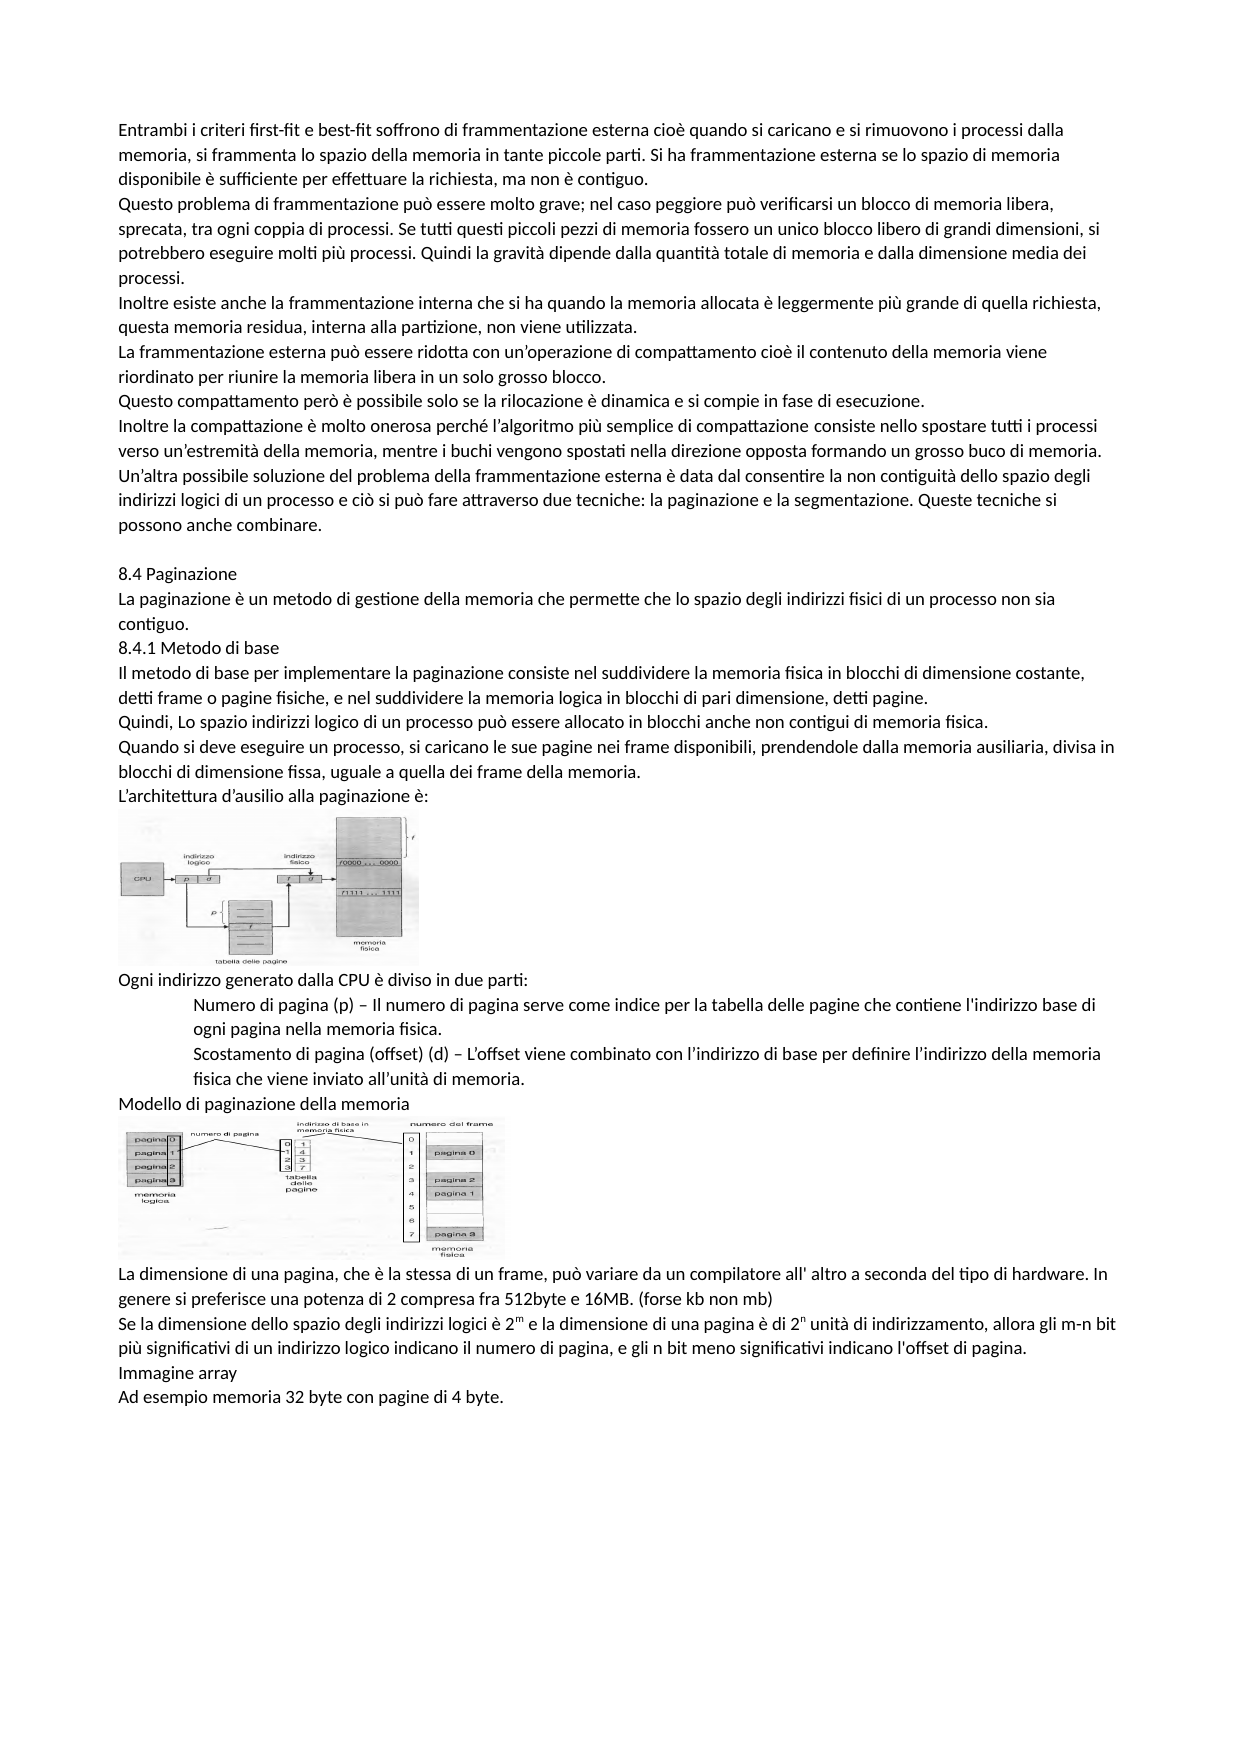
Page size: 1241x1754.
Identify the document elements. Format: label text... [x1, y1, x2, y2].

picture [118, 1116, 512, 1260]
text 8.4 Paginazione [118, 562, 1122, 585]
text Inoltre esiste anche la frammentazione interna che si ha quando la memoria allocata è leggermente più grande di quella richiesta, questa memoria residua, interna alla partizione, non viene utilizzata. [118, 291, 1122, 338]
text Quindi, Lo spazio indirizzi logico di un processo può essere allocato in blocchi anche non contigui di memoria fisica. [118, 711, 1122, 733]
text Il metodo di base per implementare la paginazione consiste nel suddividere la memoria fisica in blocchi di dimensione costante, detti frame o pagine fisiche, e nel suddividere la memoria logica in blocchi di pari dimensione, detti pagine. [118, 661, 1122, 709]
text Ogni indirizzo generato dalla CPU è diviso in due parti: [118, 968, 1122, 991]
text Ad esempio memoria 32 byte con pagine di 4 byte. [118, 1386, 1122, 1409]
picture [118, 809, 419, 966]
text La frammentazione esterna può essere ridotta con un’operazione di compattamento cioè il contenuto della memoria viene riordinato per riunire la memoria libera in un solo grosso blocco. [118, 340, 1122, 388]
list Numero di pagina (p) – Il numero di pagina serve come indice per la tabella delle pagine che contiene l'indirizzo base di ogni pagina nella memoria fisica. [193, 993, 1122, 1041]
text Questo problema di frammentazione può essere molto grave; nel caso peggiore può verificarsi un blocco di memoria libera, sprecata, tra ogni coppia di processi. Se tutti questi piccoli pezzi di memoria fossero un unico blocco libero di grandi dimensioni, si potrebbero eseguire molti più processi. Quindi la gravità dipende dalla quantità totale di memoria e dalla dimensione media dei processi. [118, 192, 1122, 289]
text Questo compattamento però è possibile solo se la rilocazione è dinamica e si compie in fase di esecuzione. [118, 390, 1122, 413]
text Immagine array [118, 1361, 1122, 1384]
text Modello di paginazione della memoria [118, 1092, 1122, 1114]
text Inoltre la compattazione è molto onerosa perché l’algoritmo più semplice di compattazione consiste nello spostare tutti i processi verso un’estremità della memoria, mentre i buchi vengono spostati nella direzione opposta formando un grosso buco di memoria. Un’altra possibile soluzione del problema della frammentazione esterna è data dal consentire la non contiguità dello spazio degli indirizzi logici di un processo e ciò si può fare attraverso due tecniche: la paginazione e la segmentazione. Queste tecniche si possono anche combinare. [118, 414, 1122, 536]
list Scostamento di pagina (offset) (d) – L’offset viene combinato con l’indirizzo di base per definire l’indirizzo della memoria fisica che viene inviato all’unità di memoria. [193, 1042, 1122, 1090]
text 8.4.1 Metodo di base [118, 637, 1122, 659]
text La dimensione di una pagina, che è la stessa di un frame, può variare da un compilatore all' altro a seconda del tipo di hardware. In genere si preferisce una potenza di 2 compresa fra 512byte e 16MB. (forse kb non mb) [118, 1262, 1122, 1310]
text Quando si deve eseguire un processo, si caricano le sue pagine nei frame disponibili, prendendole dalla memoria ausiliaria, divisa in blocchi di dimensione fissa, uguale a quella dei frame della memoria. L’architettura d’ausilio alla paginazione è: [118, 735, 1122, 808]
text Se la dimensione dello spazio degli indirizzi logici è 2m e la dimensione di una pagina è di 2n unità di indirizzamento, allora gli m-n bit più significativi di un indirizzo logico indicano il numero di pagina, e gli n bit meno significativi indicano l'offset di pagina. [118, 1312, 1122, 1359]
text La paginazione è un metodo di gestione della memoria che permette che lo spazio degli indirizzi fisici di un processo non sia contiguo. [118, 587, 1122, 635]
text Entrambi i criteri first-fit e best-fit soffrono di frammentazione esterna cioè quando si caricano e si rimuovono i processi dalla memoria, si frammenta lo spazio della memoria in tante piccole parti. Si ha frammentazione esterna se lo spazio di memoria disponibile è sufficiente per effettuare la richiesta, ma non è contiguo. [118, 118, 1122, 190]
